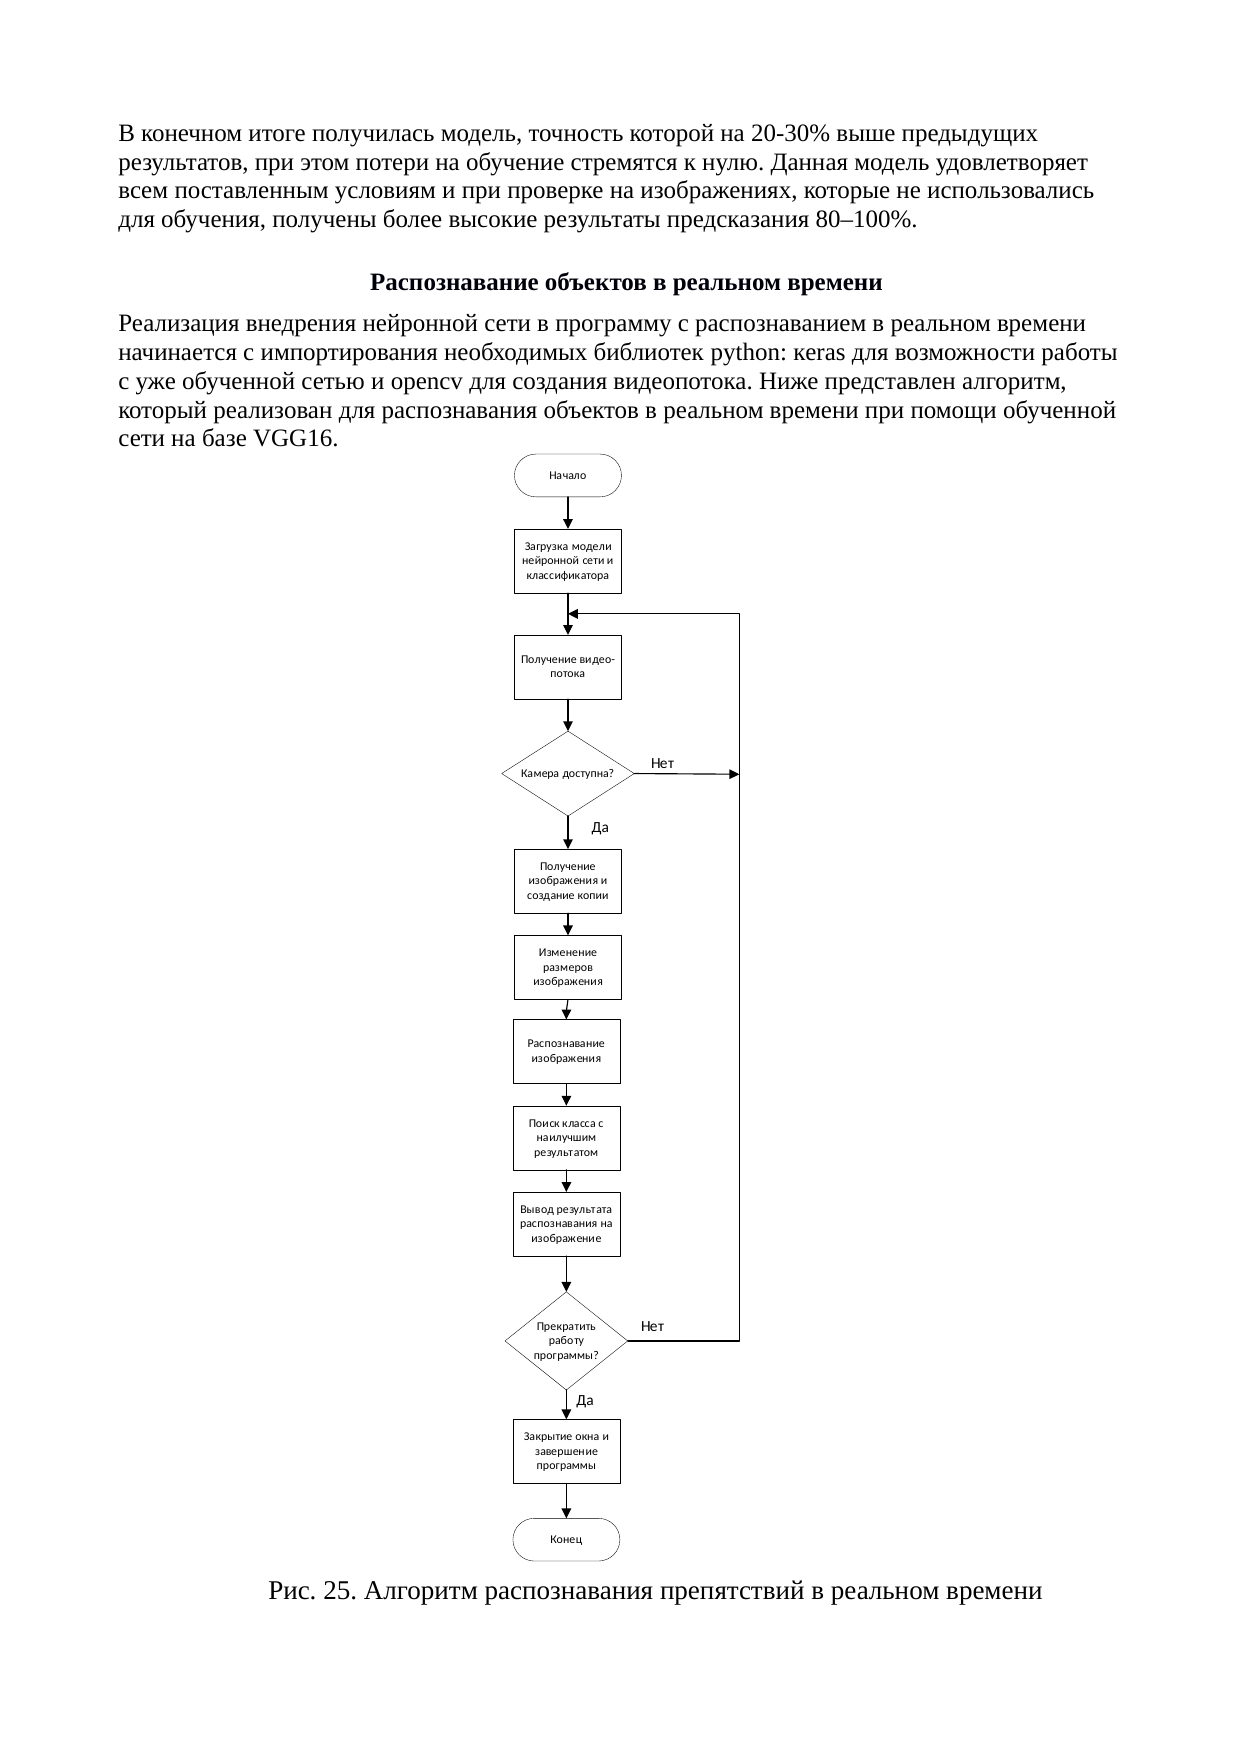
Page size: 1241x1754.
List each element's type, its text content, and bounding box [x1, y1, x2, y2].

text В конечном итоге получилась модель, точность которой на 20-30% выше предыдущих результатов, при этом потери на обучение стремятся к нулю. Данная модель удовлетворяет всем поставленным условиям и при проверке на изображениях, которые не использовались для обучения, получены более высокие результаты предсказания 80–100%. [118, 118, 1122, 233]
text Реализация внедрения нейронной сети в программу с распознаванием в реальном времени начинается с импортирования необходимых библиотек python: кeras для возможности работы с уже обученной сетью и opencv для создания видеопотока. Ниже представлен алгоритм, который реализован для распознавания объектов в реальном времени при помощи обученной сети на базе VGG16. [118, 308, 1122, 452]
subtitle Распознавание объектов в реальном времени [118, 267, 1122, 296]
text Рис. 25. Алгоритм распознавания препятствий в реальном времени [118, 1574, 1122, 1605]
